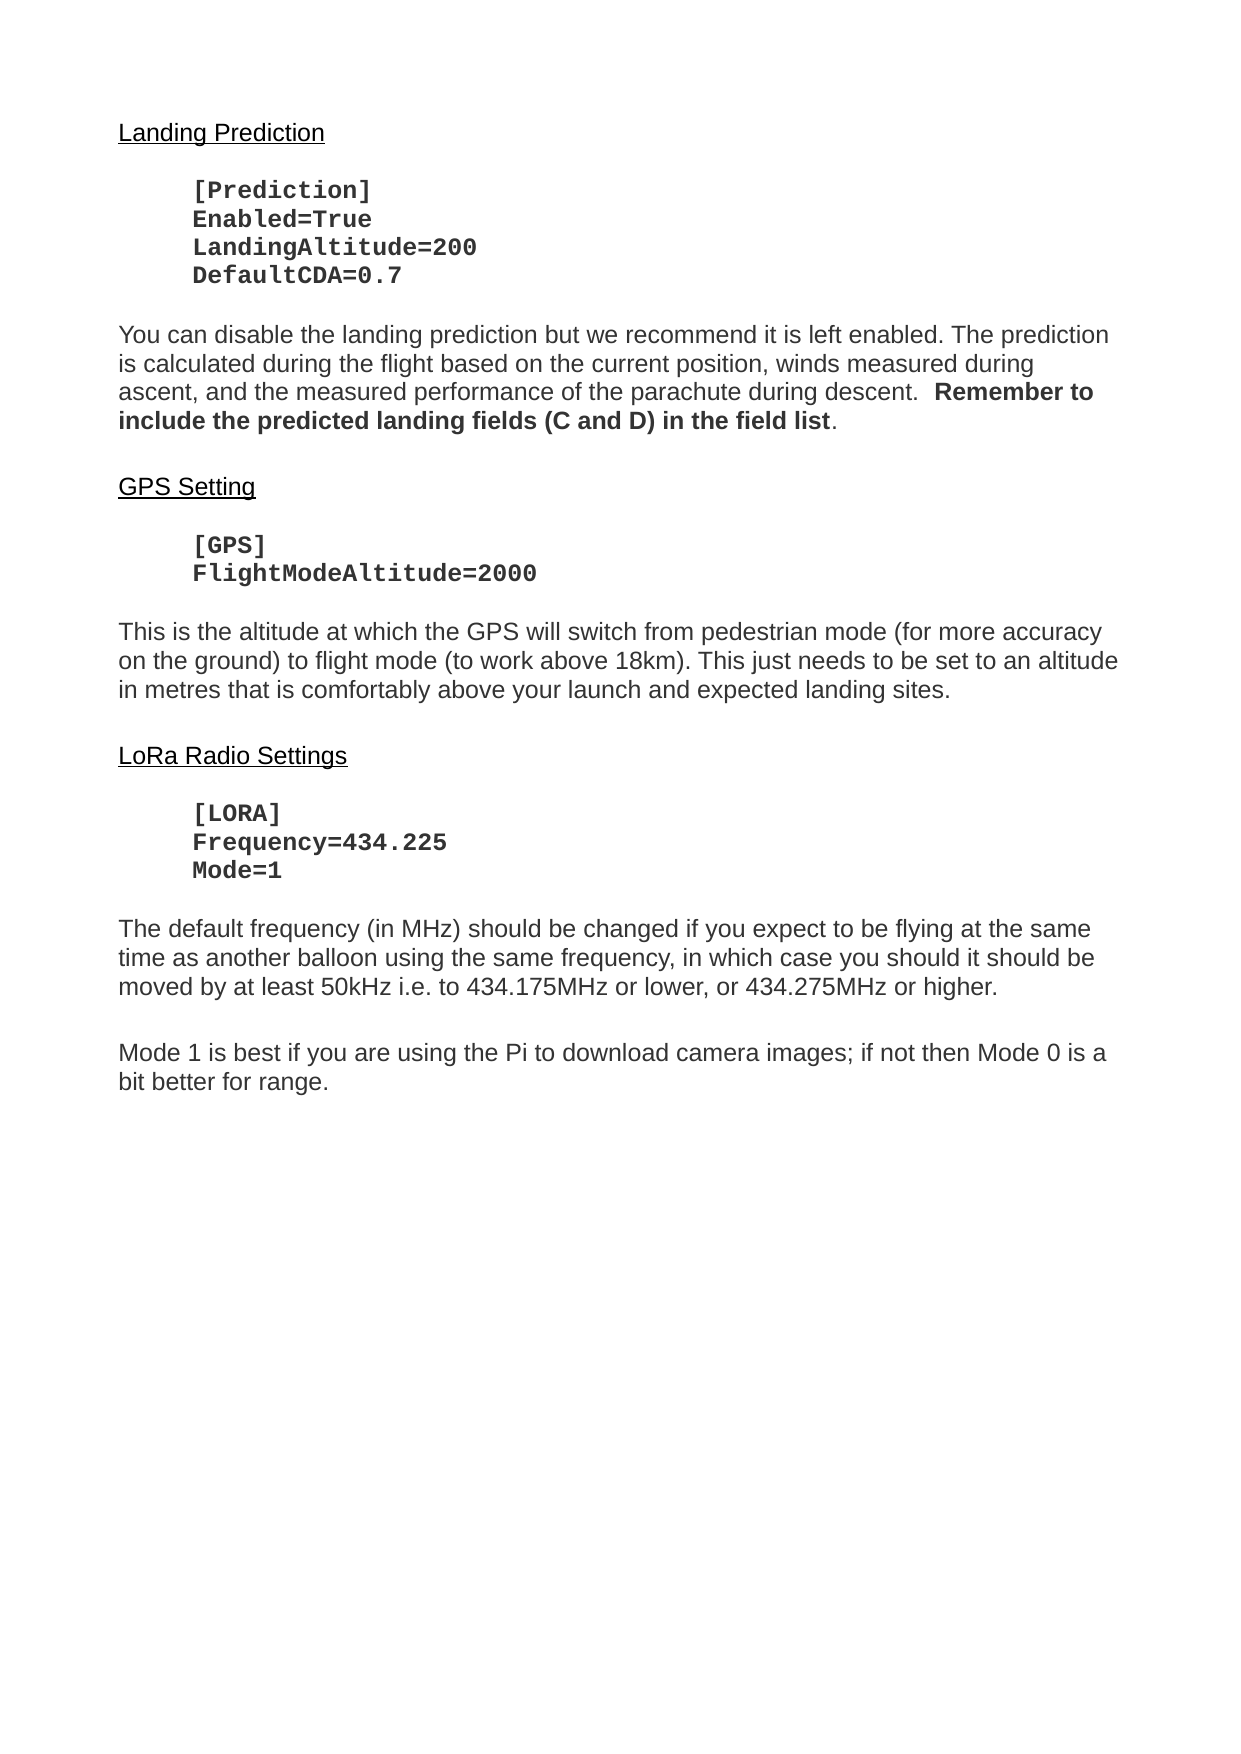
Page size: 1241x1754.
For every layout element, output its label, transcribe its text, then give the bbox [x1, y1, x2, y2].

subtitle LoRa Radio Settings [118, 741, 1122, 770]
text [GPS] FlightModeAltitude=2000 [192, 532, 1122, 589]
text [LORA] Frequency=434.225 Mode=1 [192, 801, 1122, 886]
text [Prediction] Enabled=True LandingAltitude=200 DefaultCDA=0.7 [192, 178, 1122, 291]
text The default frequency (in MHz) should be changed if you expect to be flying at the same time as another balloon using the same frequency, in which case you should it should be moved by at least 50kHz i.e. to 434.175MHz or lower, or 434.275MHz or higher. [118, 914, 1122, 1001]
subtitle GPS Setting [118, 472, 1122, 501]
text This is the altitude at which the GPS will switch from pedestrian mode (for more accuracy on the ground) to flight mode (to work above 18km). This just needs to be set to an altitude in metres that is comfortably above your launch and expected landing sites. [118, 617, 1122, 703]
subtitle Landing Prediction [118, 118, 1122, 147]
text Mode 1 is best if you are using the Pi to download camera images; if not then Mode 0 is a bit better for range. [118, 1038, 1122, 1096]
text You can disable the landing prediction but we recommend it is left enabled. The prediction is calculated during the flight based on the current position, winds measured during ascent, and the measured performance of the parachute during descent. Remember to include the predicted landing fields (C and D) in the field list. [118, 320, 1122, 435]
